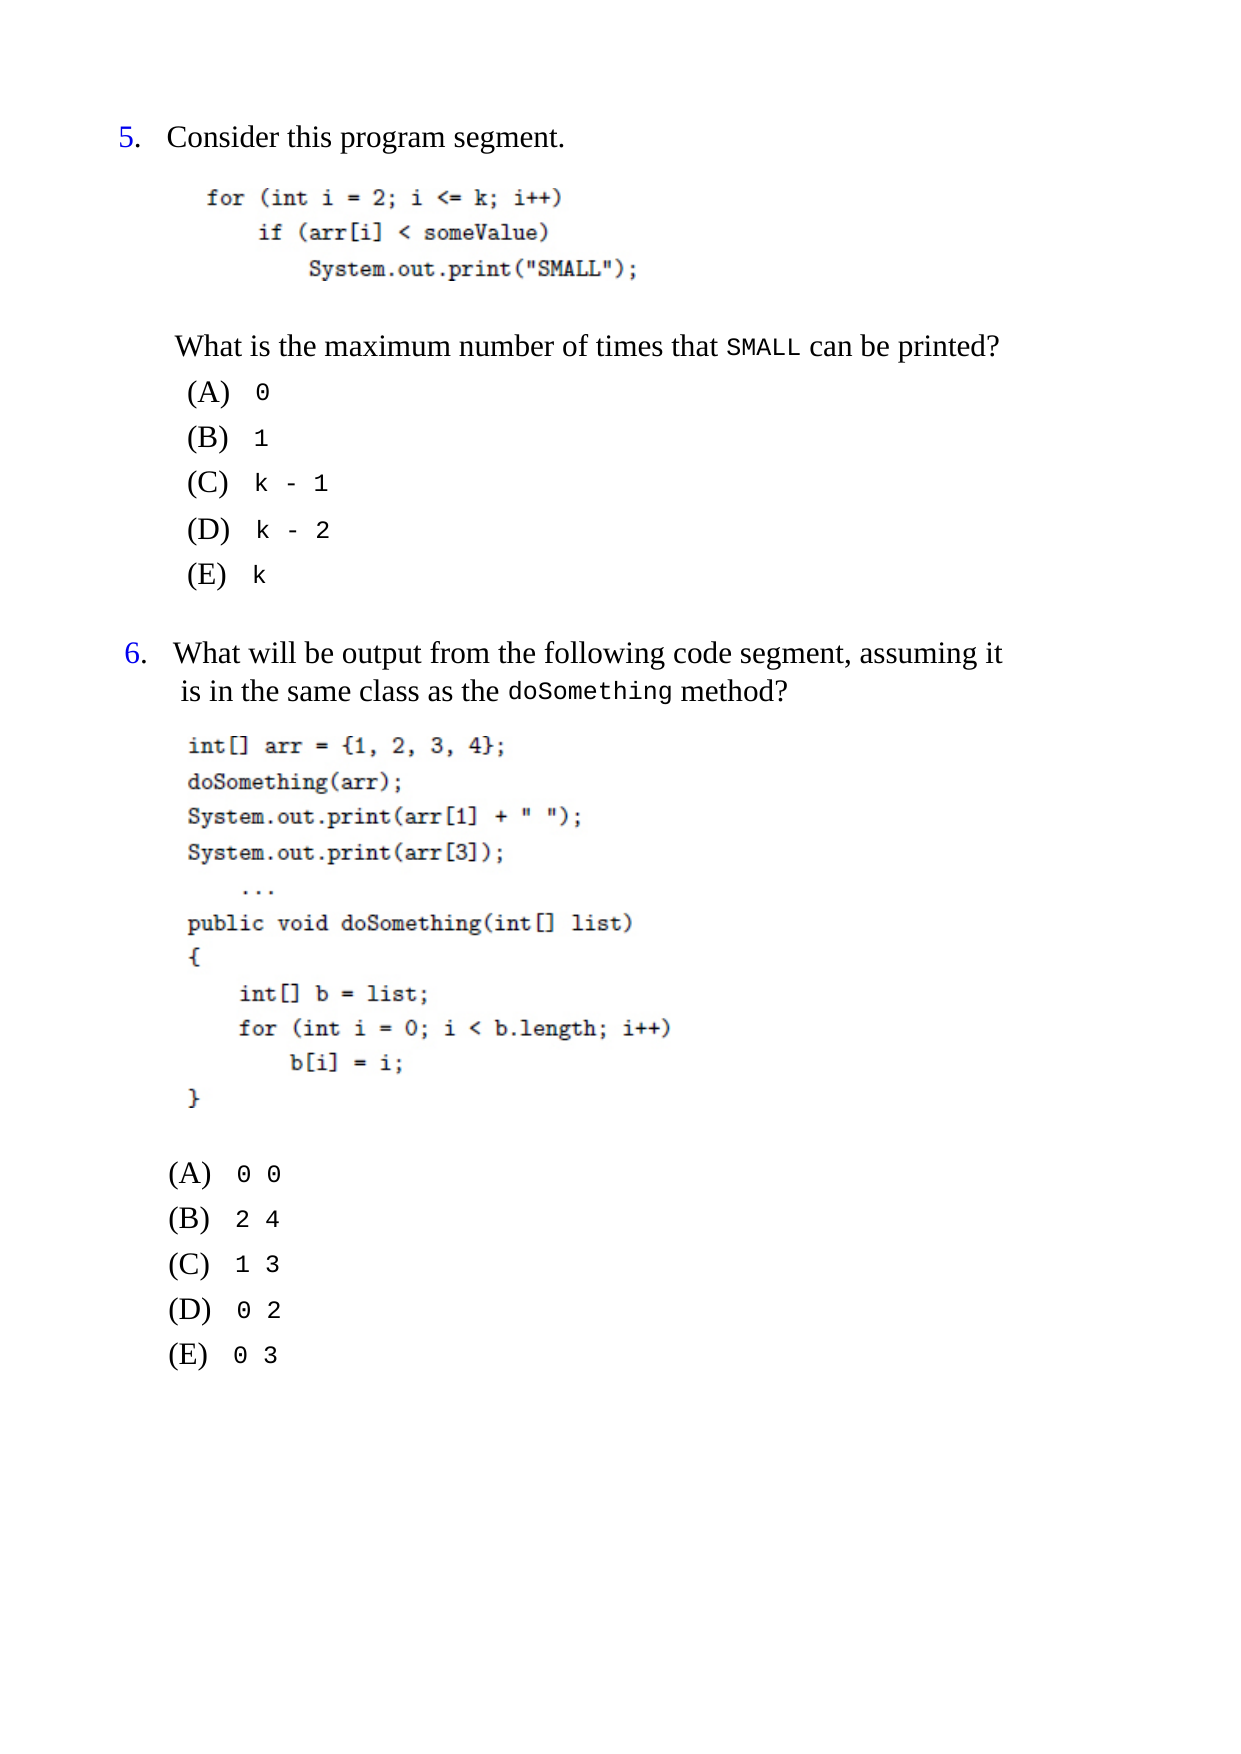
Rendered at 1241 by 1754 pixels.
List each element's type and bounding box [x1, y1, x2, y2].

picture [187, 736, 671, 1108]
picture [206, 188, 636, 281]
